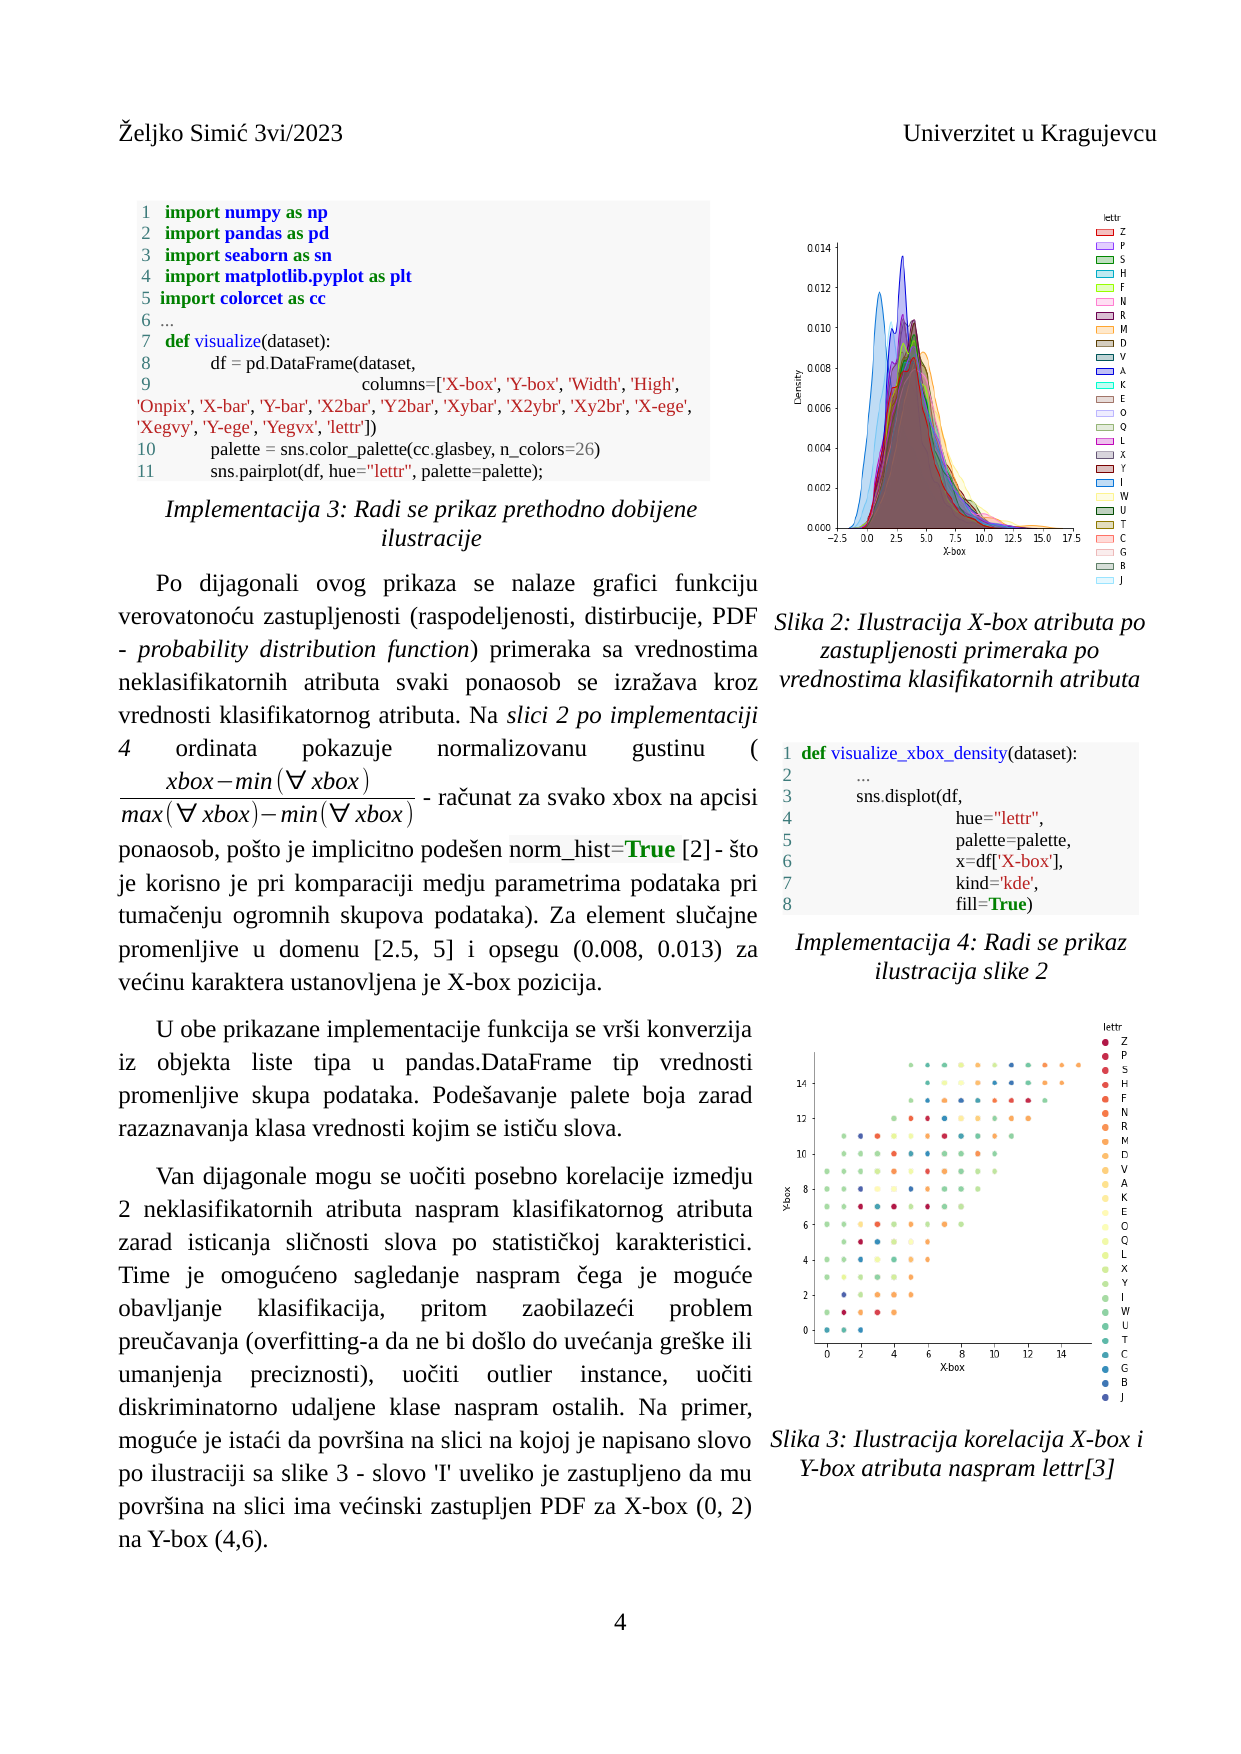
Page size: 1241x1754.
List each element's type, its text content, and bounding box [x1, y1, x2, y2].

text Implementacija 4: Radi se prikaz ilustracija slike 2 [774, 722, 1148, 985]
text U obe prikazane implementacije funkcija se vrši konverzija iz objekta liste tipa u pandas.DataFrame tip vrednosti promenljive skupa podataka. Podešavanje palete boja zarad razaznavanja klasa vrednosti kojim se ističu slova. [118, 1014, 768, 1142]
picture [788, 203, 1135, 595]
picture [777, 1012, 1137, 1412]
text [768, 1000, 1145, 1013]
text Slika 3: Ilustracija korelacija X-box i Y-box atributa naspram lettr[3] [768, 1013, 1145, 1481]
text Slika 2: Ilustracija X-box atributa po zastupljenosti primeraka po vrednostima klasifikatornih atributa [773, 203, 1146, 693]
text Po dijagonali ovog prikaza se nalaze grafici funkciju verovatonoću zastupljenosti (raspodeljenosti, distirbucije, PDF - probability distribution function) primeraka sa vrednostima neklasifikatornih atributa svaki ponaosob se izražava kroz vrednosti klasifikatornog atributa. Na slici 2 po implementaciji 4 ordinata pokazuje normalizovanu gustinu ( - računat za svako xbox na apcisi ponaosob, pošto je implicitno podešen norm_hist=True [2] - što je korisno je pri komparaciji medju parametrima podataka pri tumačenju ogromnih skupova podataka). Za element slučajne promenljive u domenu [2.5, 5] i opsegu (0.008, 0.013) za većinu karaktera ustanovljena je X-box pozicija. [118, 348, 1148, 995]
text Van dijagonale mogu se uočiti posebno korelacije izmedju 2 neklasifikatornih atributa naspram klasifikatornog atributa zarad isticanja sličnosti slova po statističkoj karakteristici. Time je omogućeno sagledanje naspram čega je moguće obavljanje klasifikacija, pritom zaobilazeći problem preučavanja (overfitting-a da ne bi došlo do uvećanja greške ili umanjenja preciznosti), uočiti outlier instance, uočiti diskriminatorno udaljene klase naspram ostalih. Na primer, moguće je istaći da površina na slici na kojoj je napisano slovo po ilustraciji sa slike 3 - slovo 'I' uveliko je zastupljeno da mu površina na slici ima većinski zastupljen PDF za X-box (0, 2) na Y-box (4,6). [118, 1161, 1122, 1553]
text Implementacija 3: Radi se prikaz prethodno dobijene ilustracije [121, 205, 741, 552]
